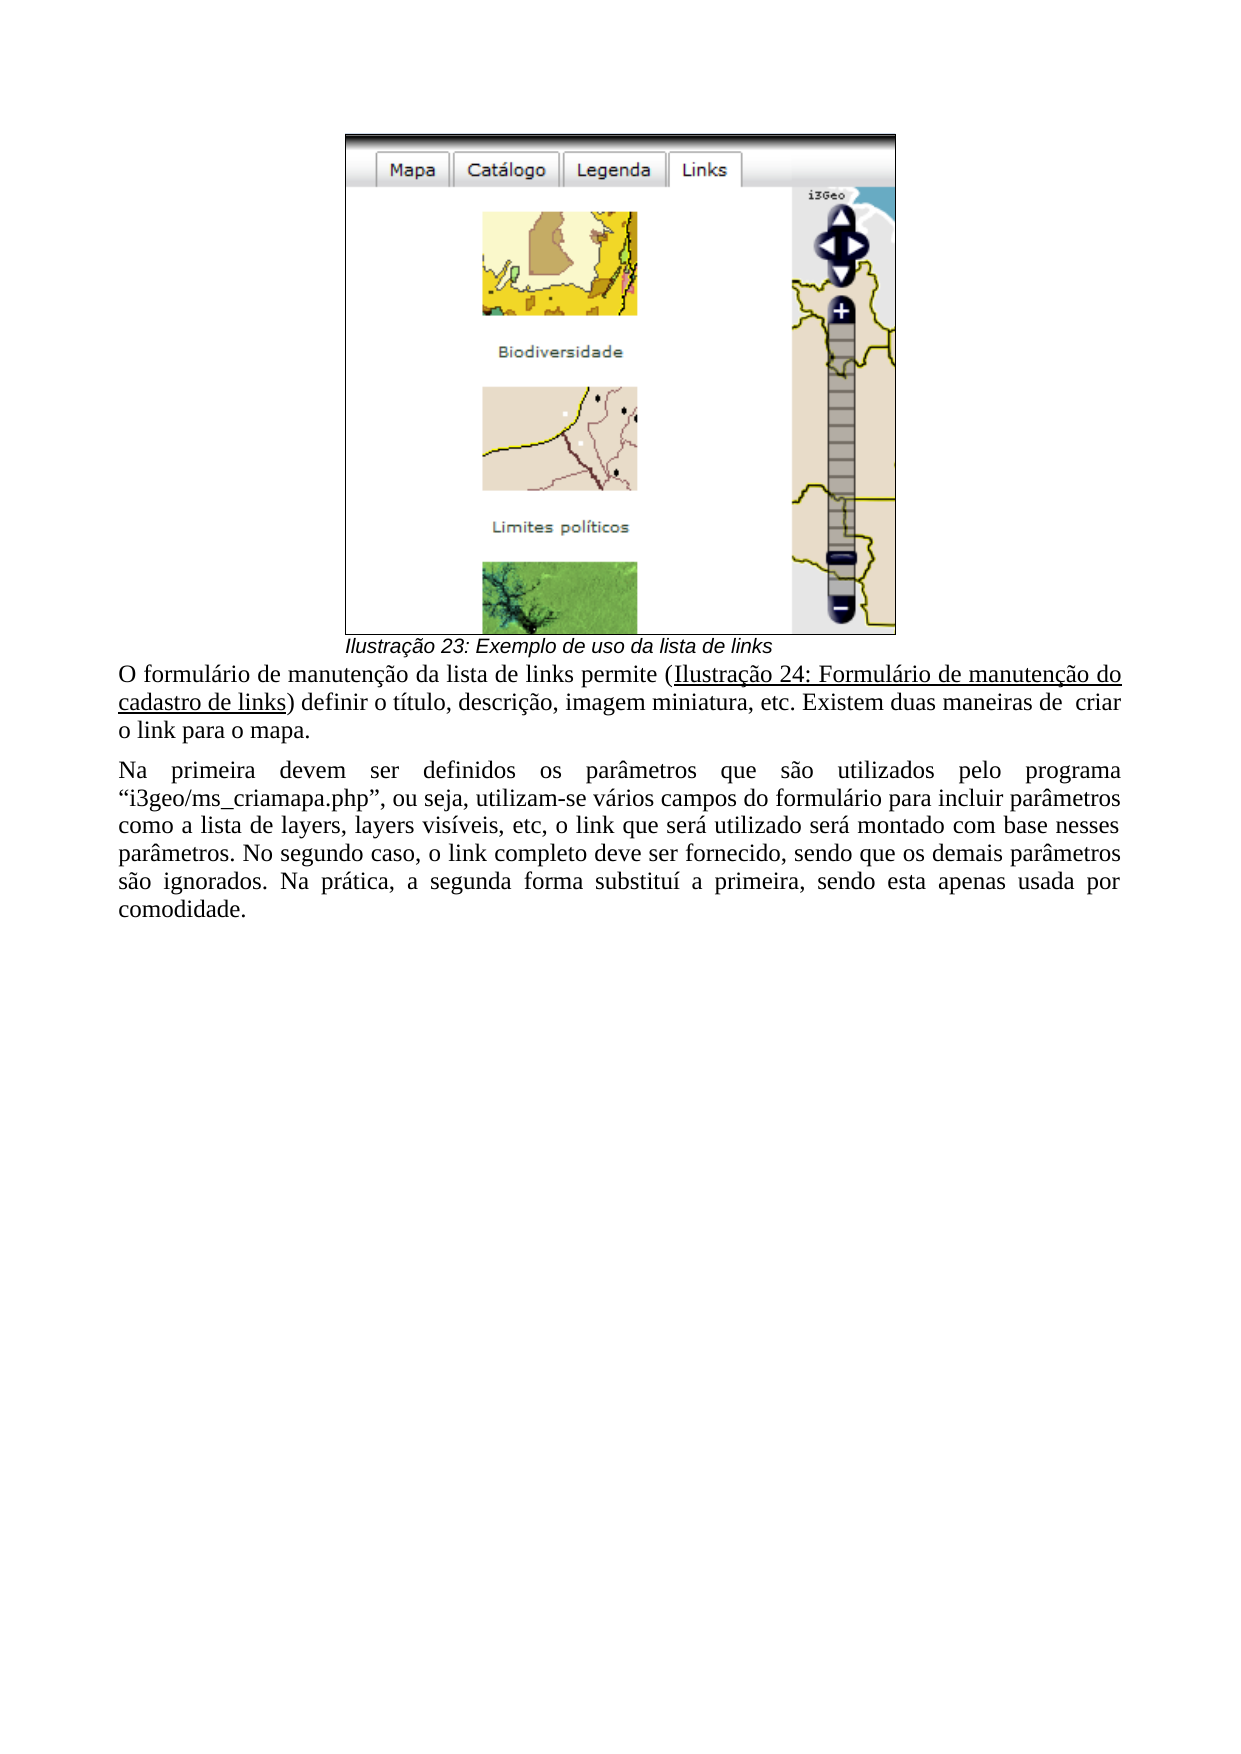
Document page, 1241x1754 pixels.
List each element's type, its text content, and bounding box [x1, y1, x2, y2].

text Ilustração 23: Exemplo de uso da lista de links [345, 635, 895, 658]
text O formulário de manutenção da lista de links permite (Ilustração 24: Formulário de manutenção do cadastro de links) definir o título, descrição, imagem miniatura, etc. Existem duas maneiras de criar o link para o mapa. [118, 118, 1122, 744]
picture [346, 135, 895, 634]
text Na primeira devem ser definidos os parâmetros que são utilizados pelo programa “i3geo/ms_criamapa.php”, ou seja, utilizam-se vários campos do formulário para incluir parâmetros como a lista de layers, layers visíveis, etc, o link que será utilizado será montado com base nesses parâmetros. No segundo caso, o link completo deve ser fornecido, sendo que os demais parâmetros são ignorados. Na prática, a segunda forma substituí a primeira, sendo esta apenas usada por comodidade. [118, 756, 1122, 922]
